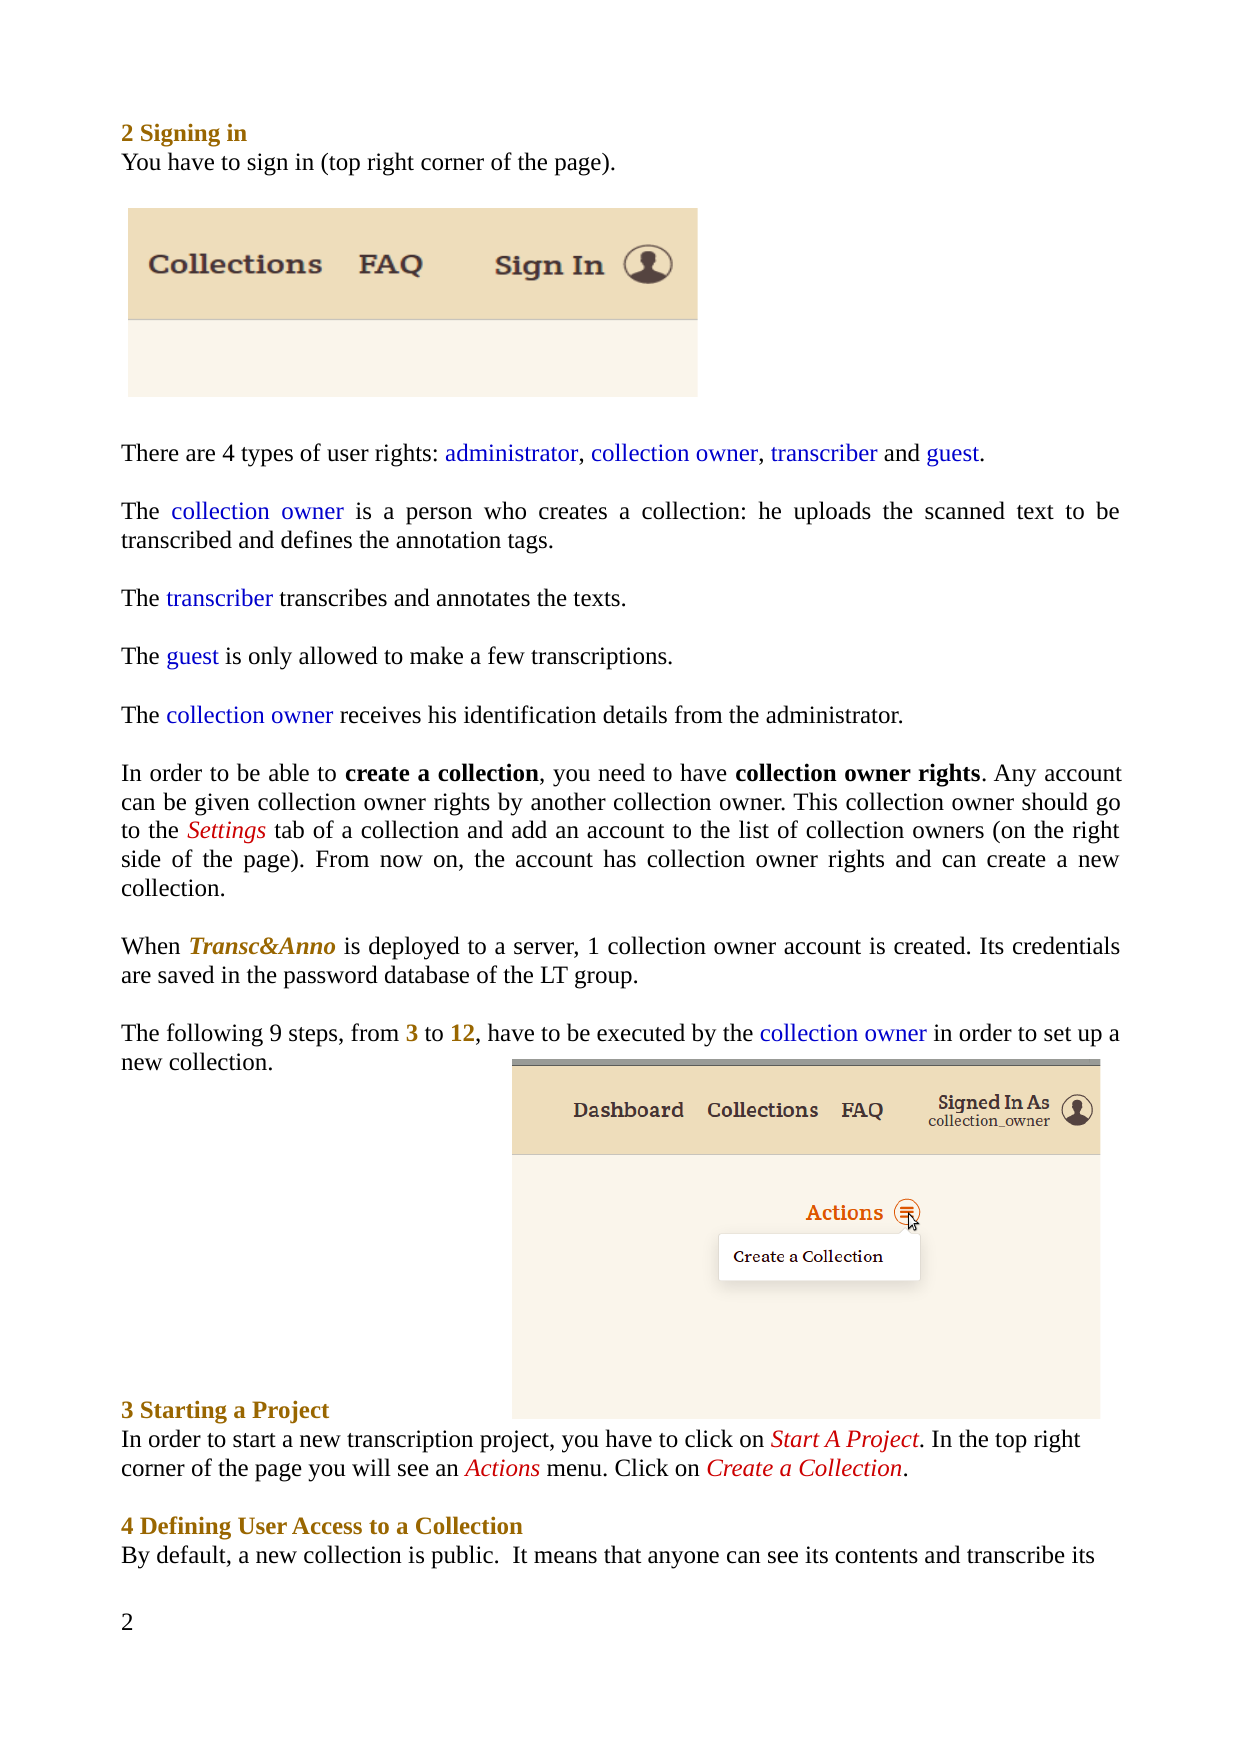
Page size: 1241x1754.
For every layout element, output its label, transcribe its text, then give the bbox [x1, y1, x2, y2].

picture [1095, 1059, 1101, 1301]
text The collection owner receives his identification details from the administrator. [121, 700, 1122, 728]
text In order to be able to create a collection, you need to have collection owner rights. Any account can be given collection owner rights by another collection owner. This collection owner should go to the Settings tab of a collection and add an account to the list of collection owners (on the right side of the page). From now on, the account has collection owner rights and can create a new collection. [121, 758, 1122, 902]
text The following 9 steps, from 3 to 12, have to be executed by the collection owner in order to set up a new collection. [121, 1018, 1122, 1104]
text The transcriber transcribes and annotates the texts. [121, 583, 1122, 612]
picture [694, 208, 698, 268]
text The collection owner is a person who creates a collection: he uploads the scanned text to be transcribed and defines the annotation tags. [121, 496, 1122, 554]
text 3 Starting a Project In order to start a new transcription project, you have to click on Start A Project. In the top right corner of the page you will see an Actions menu. Click on Create a Collection. [121, 1396, 1122, 1482]
text 2 Signing in You have to sign in (top right corner of the page). [121, 118, 1122, 176]
text The guest is only allowed to make a few transcriptions. [121, 641, 1122, 670]
text There are 4 types of user rights: administrator, collection owner, transcriber and guest. [121, 438, 1122, 467]
text 4 Defining User Access to a Collection By default, a new collection is public. It means that anyone can see its contents and transcribe its [121, 1511, 1122, 1569]
text When Transc&Anno is deployed to a server, 1 collection owner account is created. Its credentials are saved in the password database of the LT group. [121, 931, 1122, 989]
